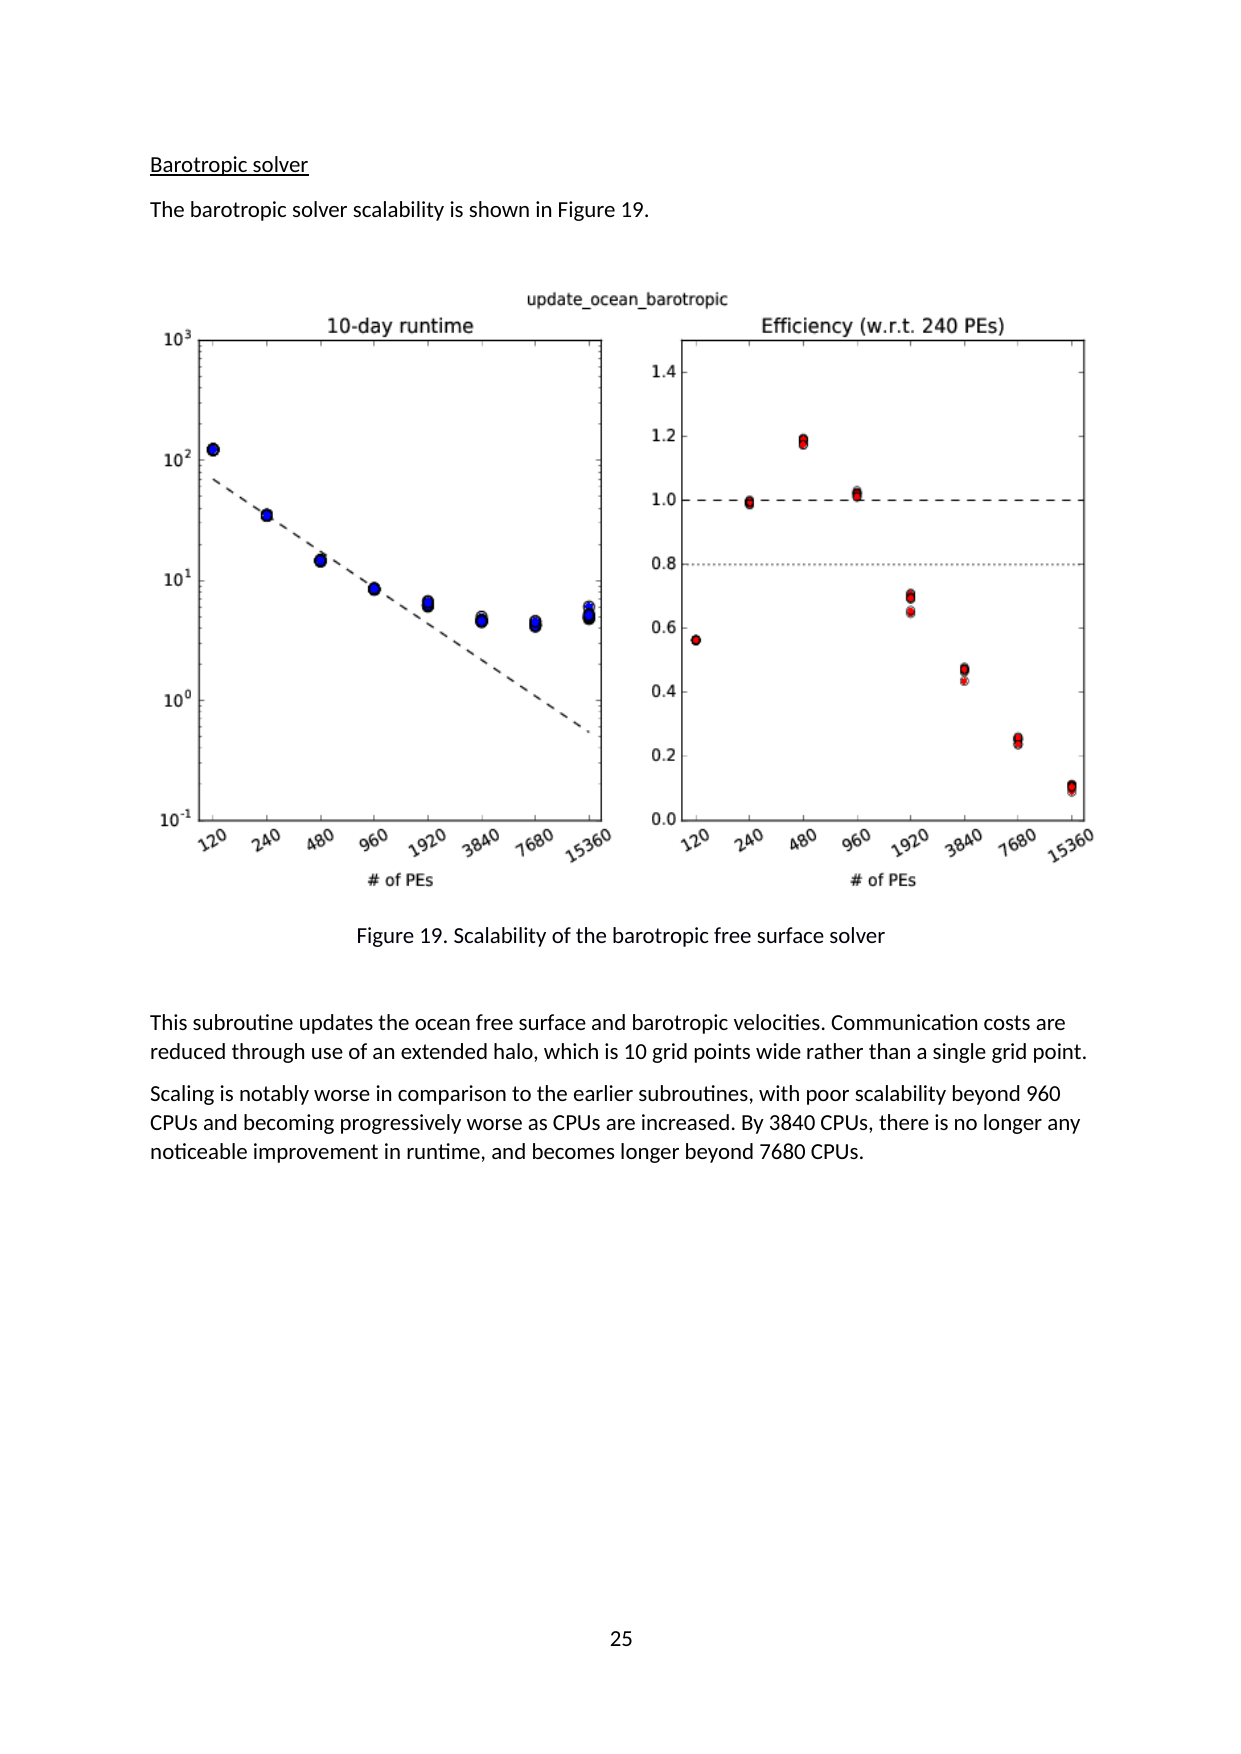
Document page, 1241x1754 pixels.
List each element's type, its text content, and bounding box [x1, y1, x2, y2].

text Figure 19. Scalability of the barotropic free surface solver [150, 921, 1092, 949]
text This subroutine updates the ocean free surface and barotropic velocities. Communication costs are reduced through use of an extended halo, which is 10 grid points wide rather than a single grid point. [150, 1007, 1092, 1066]
picture [150, 284, 1107, 900]
text The barotropic solver scalability is shown in Figure 19. [150, 195, 1092, 223]
text Barotropic solver [150, 150, 1092, 178]
text Scaling is notably worse in comparison to the earlier subroutines, with poor scalability beyond 960 CPUs and becoming progressively worse as CPUs are increased. By 3840 CPUs, there is no longer any noticeable improvement in runtime, and becomes longer beyond 7680 CPUs. [150, 1078, 1092, 1166]
